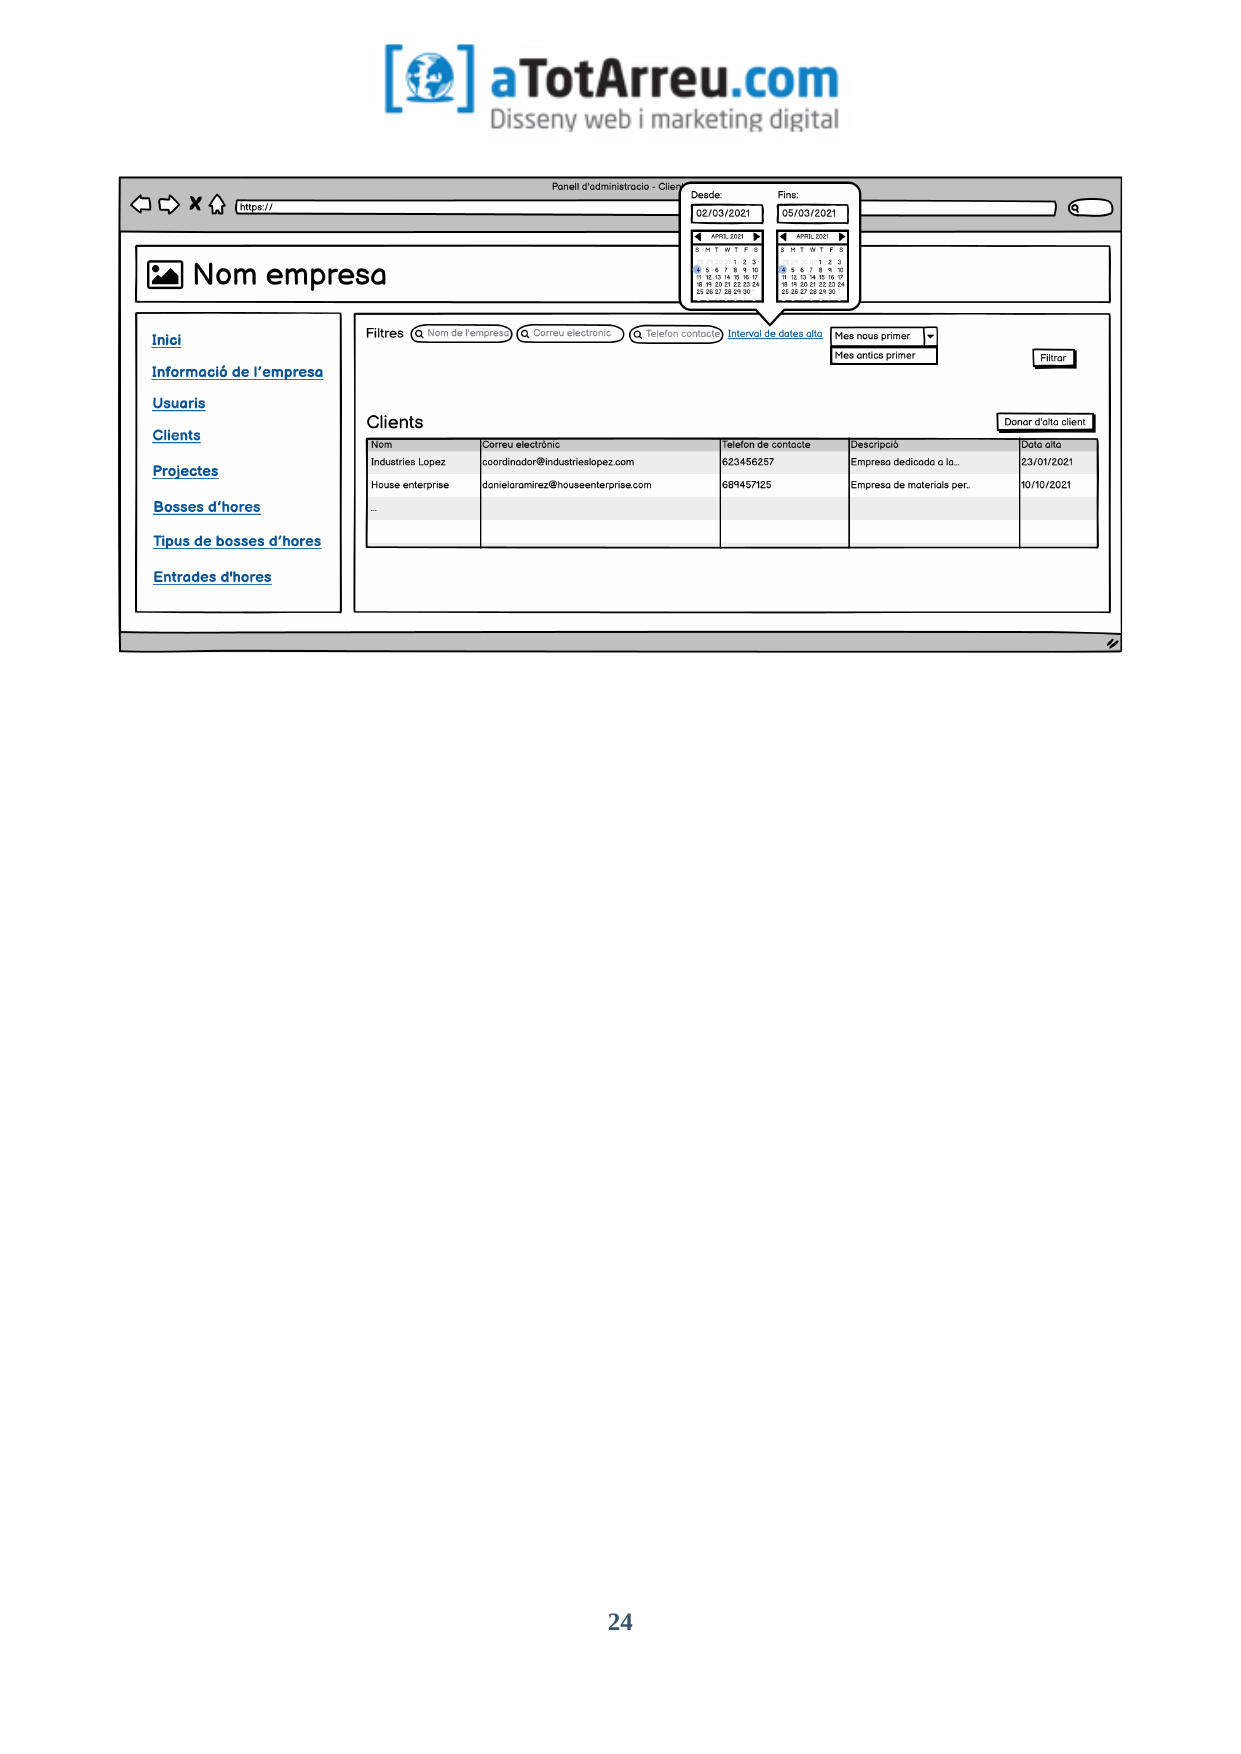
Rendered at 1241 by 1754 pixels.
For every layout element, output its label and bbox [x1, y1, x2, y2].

picture [356, 37, 873, 141]
picture [118, 176, 1123, 653]
